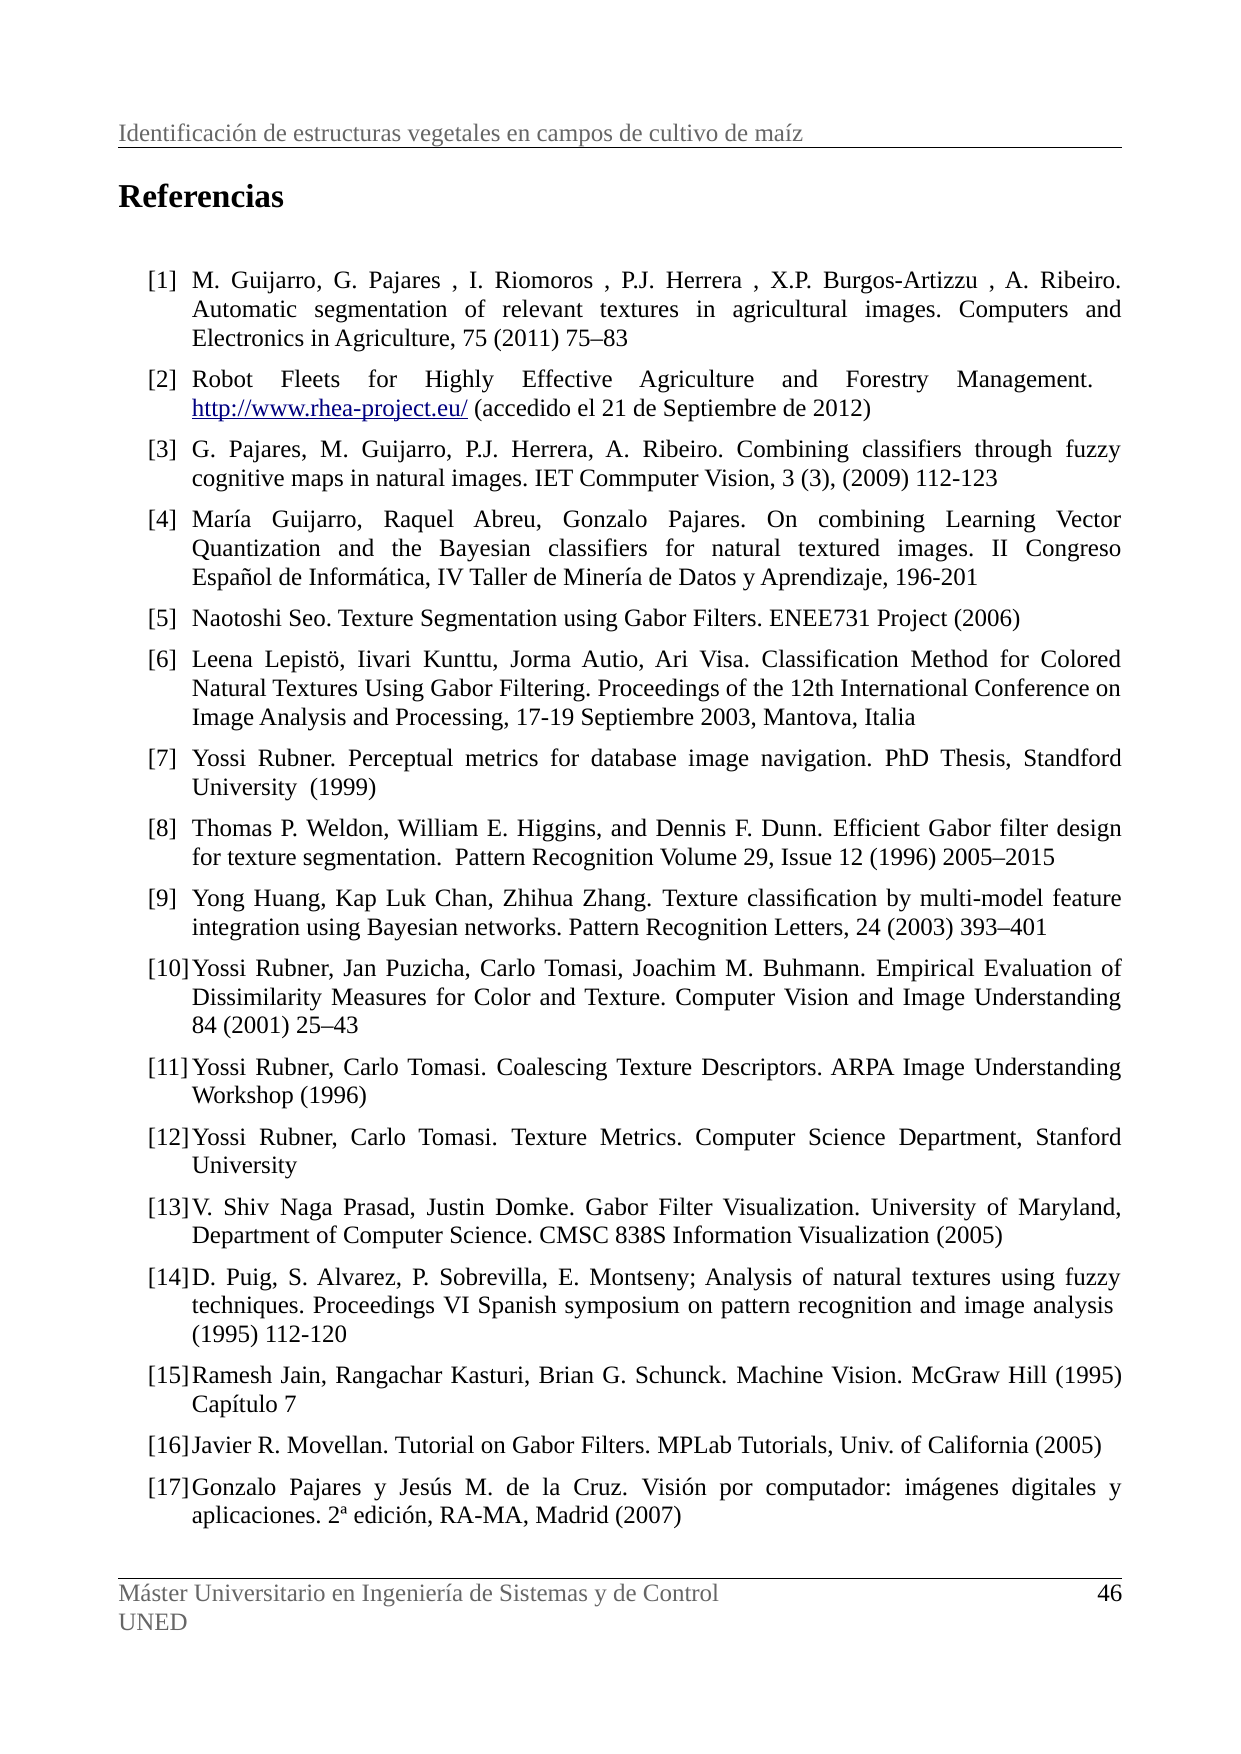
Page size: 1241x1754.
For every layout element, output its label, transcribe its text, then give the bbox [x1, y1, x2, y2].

text [2] Robot Fleets for Highly Effective Agriculture and Forestry Management. http://www.rhea-project.eu/ (accedido el 21 de Septiembre de 2012) [118, 364, 1122, 422]
text [6] Leena Lepistö, Iivari Kunttu, Jorma Autio, Ari Visa. Classification Method for Colored Natural Textures Using Gabor Filtering. Proceedings of the 12th International Conference on Image Analysis and Processing, 17-19 Septiembre 2003, Mantova, Italia [118, 644, 1122, 731]
text [15] Ramesh Jain, Rangachar Kasturi, Brian G. Schunck. Machine Vision. McGraw Hill (1995) Capítulo 7 [118, 1361, 1122, 1418]
text [16] Javier R. Movellan. Tutorial on Gabor Filters. MPLab Tutorials, Univ. of California (2005) [118, 1431, 1122, 1459]
text [10] Yossi Rubner, Jan Puzicha, Carlo Tomasi, Joachim M. Buhmann. Empirical Evaluation of Dissimilarity Measures for Color and Texture. Computer Vision and Image Understanding 84 (2001) 25–43 [118, 953, 1122, 1039]
text [12] Yossi Rubner, Carlo Tomasi. Texture Metrics. Computer Science Department, Stanford University [118, 1122, 1122, 1179]
text [3] G. Pajares, M. Guijarro, P.J. Herrera, A. Ribeiro. Combining classifiers through fuzzy cognitive maps in natural images. IET Commputer Vision, 3 (3), (2009) 112-123 [118, 434, 1122, 492]
subtitle Referencias [118, 176, 1122, 215]
text [1] M. Guijarro, G. Pajares , I. Riomoros , P.J. Herrera , X.P. Burgos-Artizzu , A. Ribeiro. Automatic segmentation of relevant textures in agricultural images. Computers and Electronics in Agriculture, 75 (2011) 75–83 [118, 266, 1122, 352]
text [4] María Guijarro, Raquel Abreu, Gonzalo Pajares. On combining Learning Vector Quantization and the Bayesian classifiers for natural textured images. II Congreso Español de Informática, IV Taller de Minería de Datos y Aprendizaje, 196-201 [118, 504, 1122, 591]
text [9] Yong Huang, Kap Luk Chan, Zhihua Zhang. Texture classiﬁcation by multi-model feature integration using Bayesian networks. Pattern Recognition Letters, 24 (2003) 393–401 [118, 883, 1122, 941]
text [5] Naotoshi Seo. Texture Segmentation using Gabor Filters. ENEE731 Project (2006) [118, 603, 1122, 632]
text [14] D. Puig, S. Alvarez, P. Sobrevilla, E. Montseny; Analysis of natural textures using fuzzy techniques. Proceedings VI Spanish symposium on pattern recognition and image analysis (1995) 112-120 [118, 1262, 1122, 1348]
text [7] Yossi Rubner. Perceptual metrics for database image navigation. PhD Thesis, Standford University (1999) [118, 743, 1122, 801]
text [11] Yossi Rubner, Carlo Tomasi. Coalescing Texture Descriptors. ARPA Image Understanding Workshop (1996) [118, 1052, 1122, 1109]
text [8] Thomas P. Weldon, William E. Higgins, and Dennis F. Dunn. Efficient Gabor filter design for texture segmentation. Pattern Recognition Volume 29, Issue 12 (1996) 2005–2015 [118, 813, 1122, 871]
text [13] V. Shiv Naga Prasad, Justin Domke. Gabor Filter Visualization. University of Maryland, Department of Computer Science. CMSC 838S Information Visualization (2005) [118, 1192, 1122, 1249]
text [17] Gonzalo Pajares y Jesús M. de la Cruz. Visión por computador: imágenes digitales y aplicaciones. 2ª edición, RA-MA, Madrid (2007) [118, 1472, 1122, 1529]
